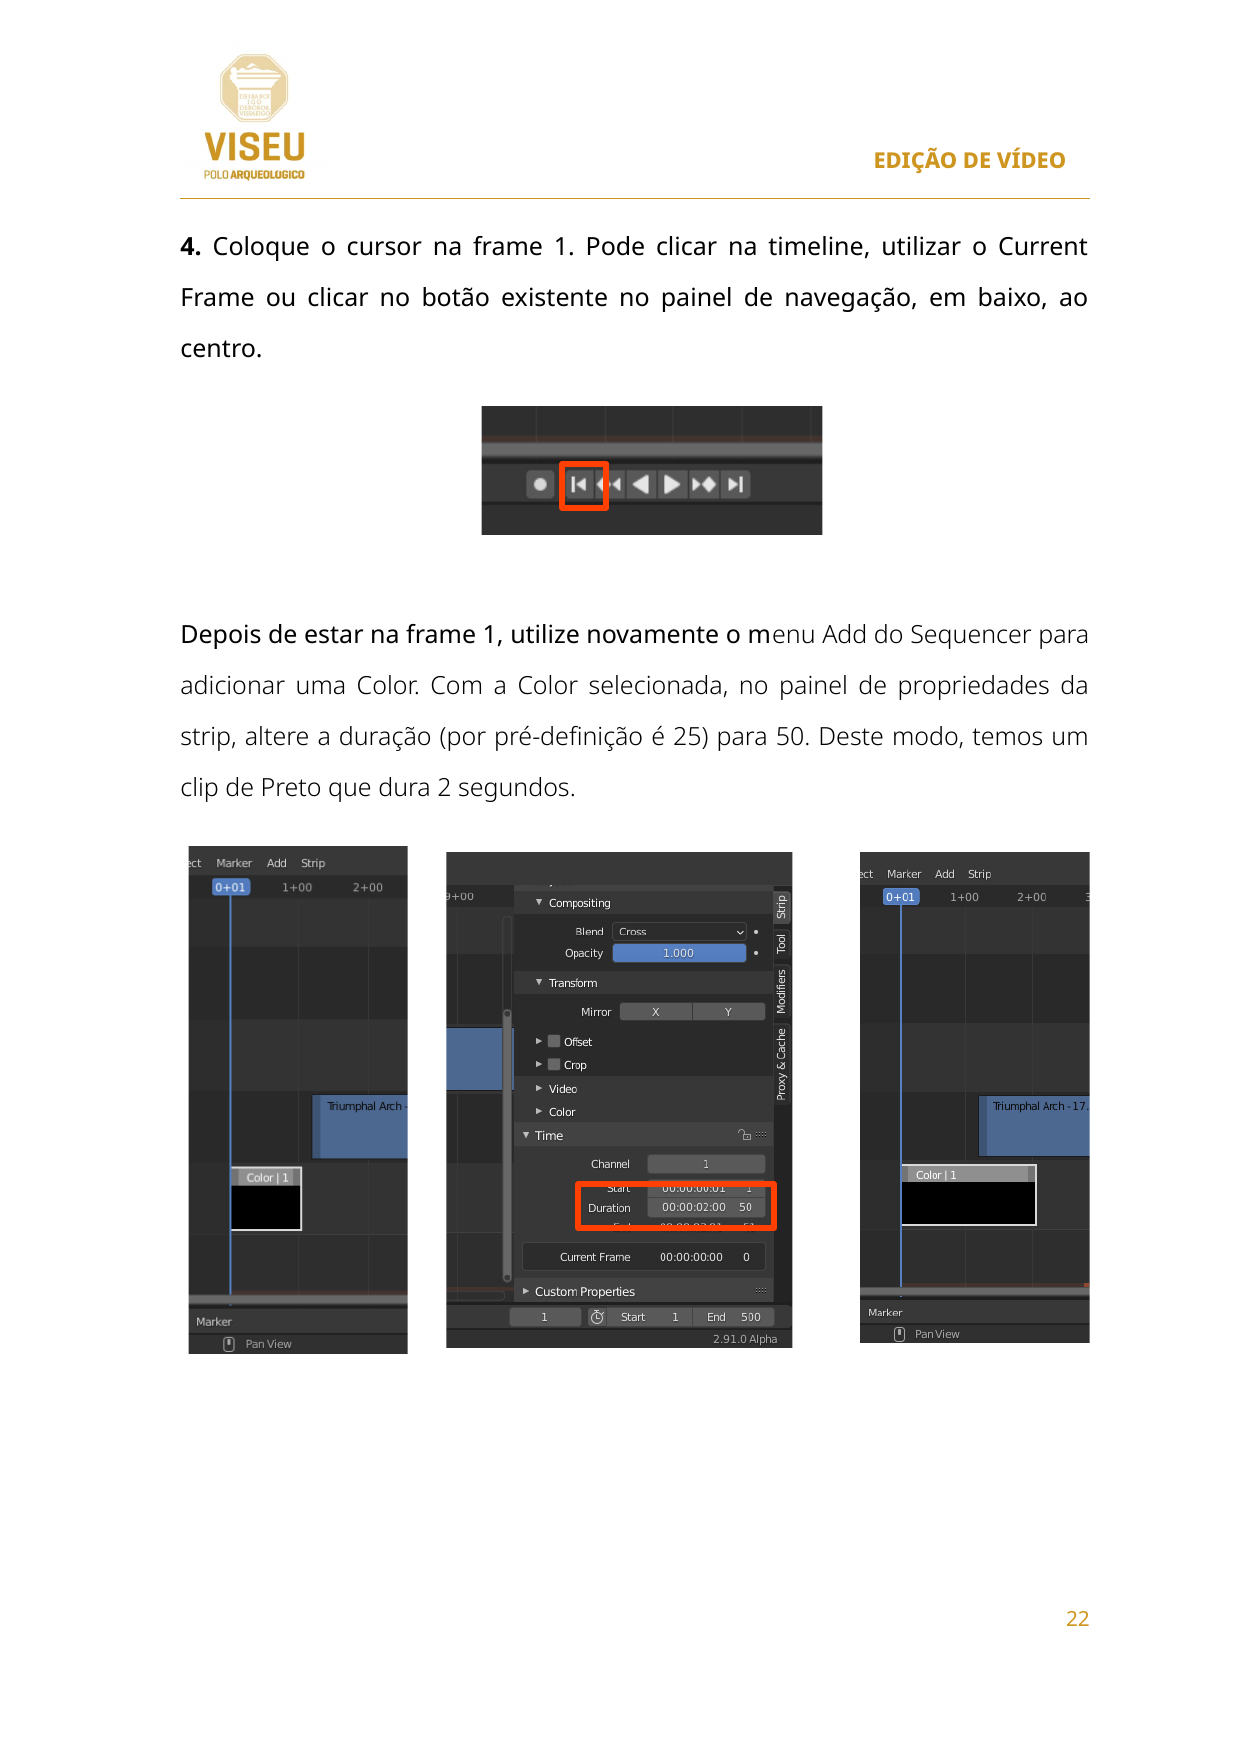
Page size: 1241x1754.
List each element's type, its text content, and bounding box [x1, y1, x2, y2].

picture [188, 846, 408, 1354]
picture [481, 406, 823, 535]
text 4. Coloque o cursor na frame 1. Pode clicar na timeline, utilizar o Current Frame ou clicar no botão existente no painel de navegação, em baixo, ao centro. [180, 228, 1090, 364]
picture [860, 852, 1090, 1343]
text Depois de estar na frame 1, utilize novamente o menu Add do Sequencer para adicionar uma Color. Com a Color selecionada, no painel de propriedades da strip, altere a duração (por pré-definição é 25) para 50. Deste modo, temos um clip de Preto que dura 2 segundos. [180, 617, 1090, 804]
picture [446, 852, 793, 1348]
